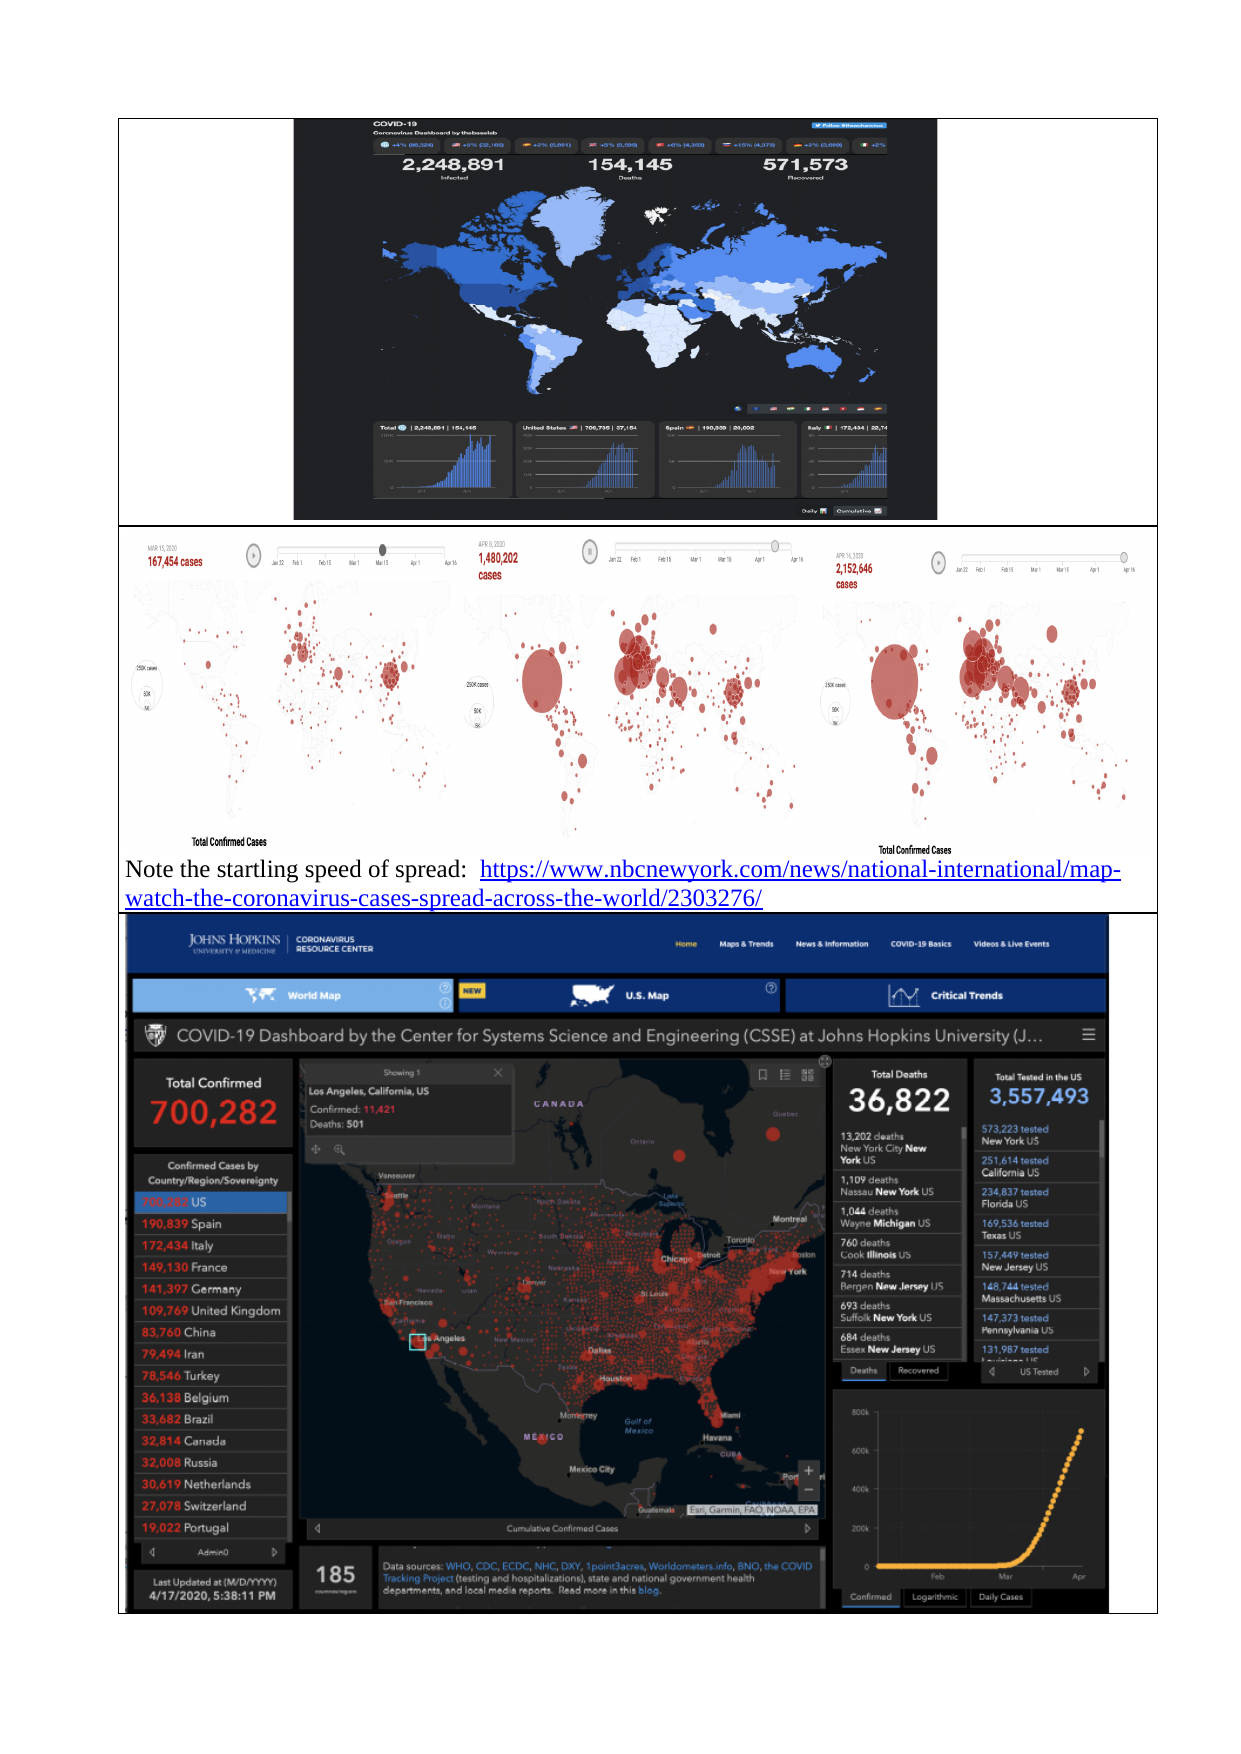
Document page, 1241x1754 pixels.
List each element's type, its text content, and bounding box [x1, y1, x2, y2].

table_cell [1110, 914, 1157, 1613]
table_cell [119, 914, 125, 1613]
table_cell Note the startling speed of spread: https://www.nbcnewyork.com/news/national-international/map-watch-the-coronavirus-cases-spread-across-the-world/2303276/ [119, 527, 1157, 912]
table_cell [119, 119, 1157, 525]
